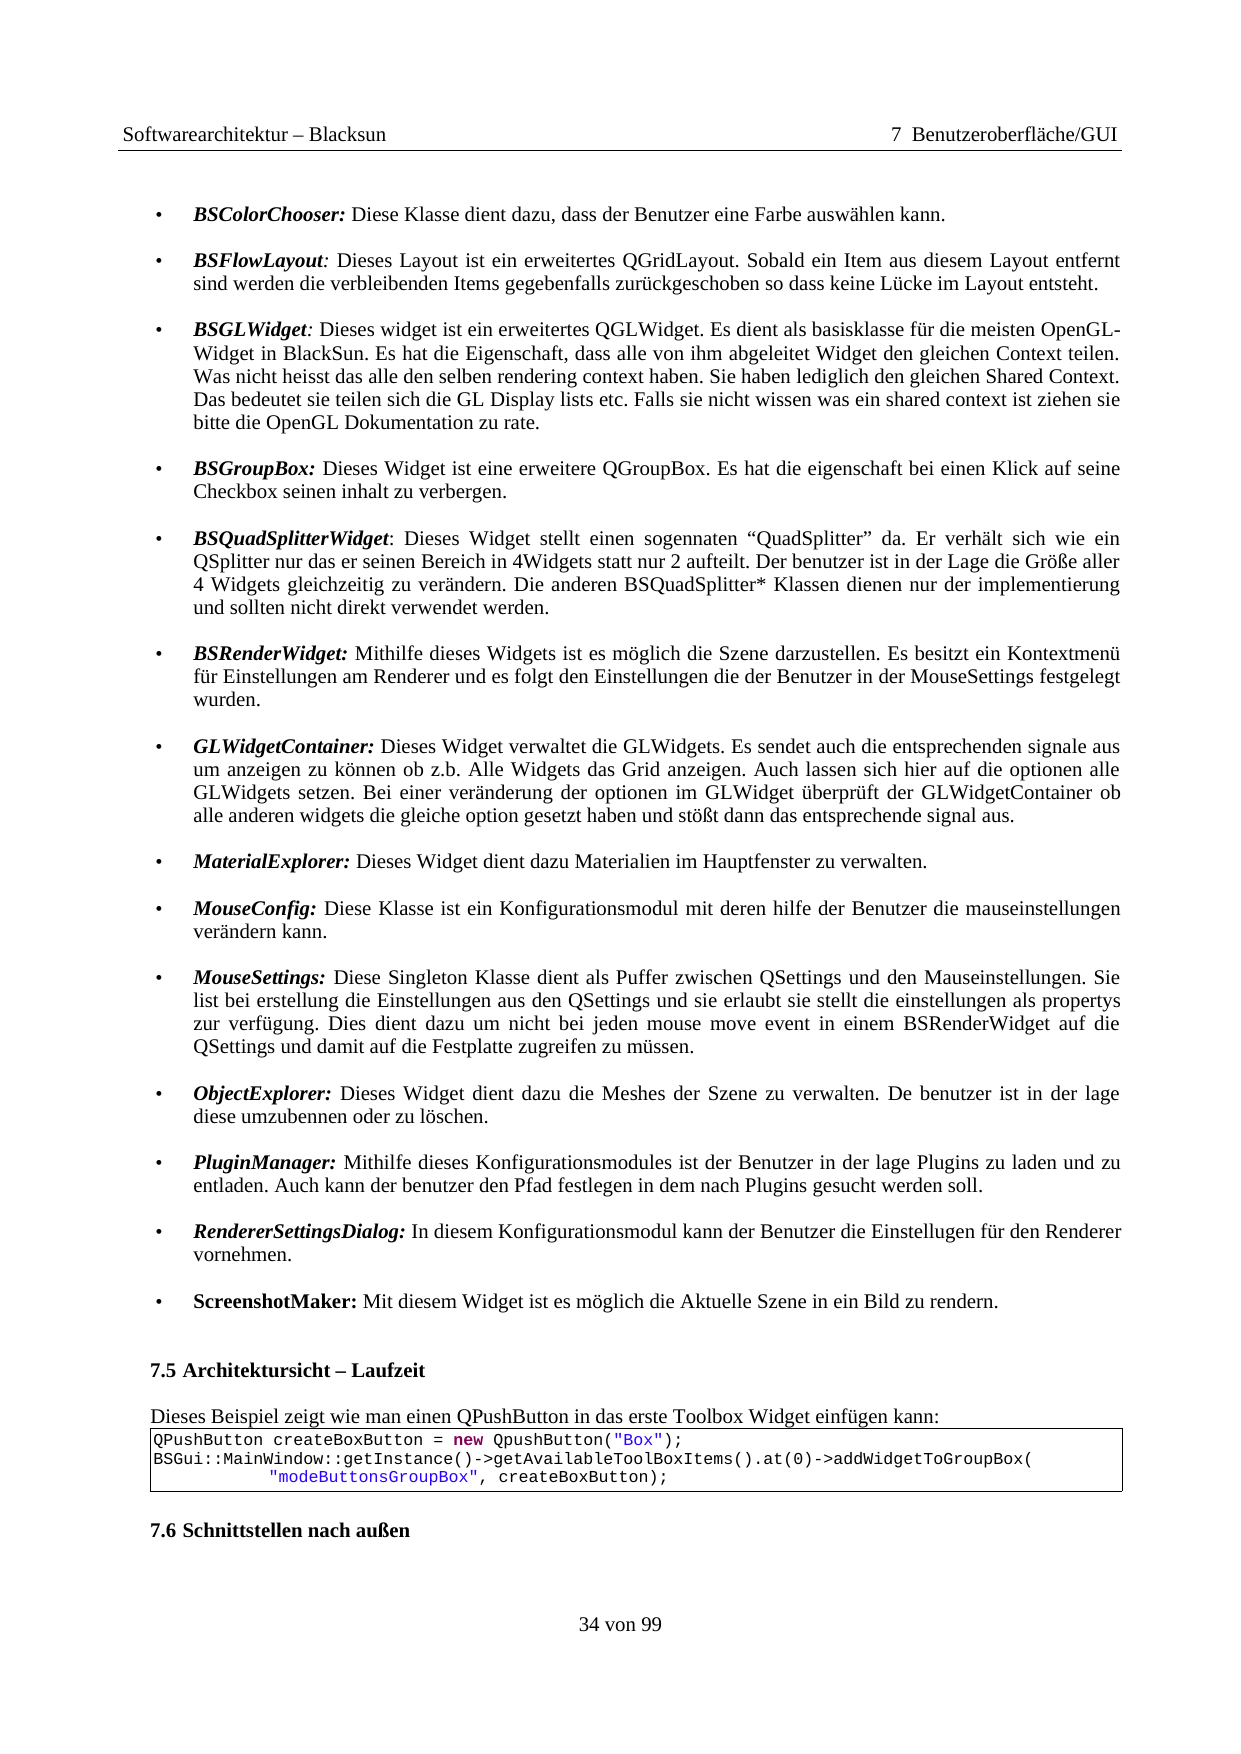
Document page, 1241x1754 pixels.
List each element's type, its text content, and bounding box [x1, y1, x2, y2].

list GLWidgetContainer: Dieses Widget verwaltet die GLWidgets. Es sendet auch die entsprechenden signale aus um anzeigen zu können ob z.b. Alle Widgets das Grid anzeigen. Auch lassen sich hier auf die optionen alle GLWidgets setzen. Bei einer veränderung der optionen im GLWidget überprüft der GLWidgetContainer ob alle anderen widgets die gleiche option gesetzt haben und stößt dann das entsprechende signal aus. [156, 734, 1122, 827]
text "modeButtonsGroupBox", createBoxButton); [151, 1466, 1122, 1491]
subtitle Schnittstellen nach außen [145, 1519, 1122, 1542]
list MouseConfig: Diese Klasse ist ein Konfigurationsmodul mit deren hilfe der Benutzer die mauseinstellungen verändern kann. [156, 896, 1122, 943]
list MaterialExplorer: Dieses Widget dient dazu Materialien im Hauptfenster zu verwalten. [156, 850, 1122, 873]
list BSColorChooser: Diese Klasse dient dazu, dass der Benutzer eine Farbe auswählen kann. [156, 203, 1122, 226]
list BSRenderWidget: Mithilfe dieses Widgets ist es möglich die Szene darzustellen. Es besitzt ein Kontextmenü für Einstellungen am Renderer und es folgt den Einstellungen die der Benutzer in der MouseSettings festgelegt wurden. [156, 642, 1122, 711]
text QPushButton createBoxButton = new QpushButton("Box"); [151, 1429, 1122, 1447]
list BSQuadSplitterWidget: Dieses Widget stellt einen sogennaten “QuadSplitter” da. Er verhält sich wie ein QSplitter nur das er seinen Bereich in 4Widgets statt nur 2 aufteilt. Der benutzer ist in der Lage die Größe aller 4 Widgets gleichzeitig zu verändern. Die anderen BSQuadSplitter* Klassen dienen nur der implementierung und sollten nicht direkt verwendet werden. [156, 526, 1122, 619]
list BSFlowLayout: Dieses Layout ist ein erweitertes QGridLayout. Sobald ein Item aus diesem Layout entfernt sind werden die verbleibenden Items gegebenfalls zurückgeschoben so dass keine Lücke im Layout entsteht. [156, 249, 1122, 295]
text Dieses Beispiel zeigt wie man einen QPushButton in das erste Toolbox Widget einfügen kann: [150, 1405, 1122, 1428]
list BSGLWidget: Dieses widget ist ein erweitertes QGLWidget. Es dient als basisklasse für die meisten OpenGL-Widget in BlackSun. Es hat die Eigenschaft, dass alle von ihm abgeleitet Widget den gleichen Context teilen. Was nicht heisst das alle den selben rendering context haben. Sie haben lediglich den gleichen Shared Context. Das bedeutet sie teilen sich die GL Display lists etc. Falls sie nicht wissen was ein shared context ist ziehen sie bitte die OpenGL Dokumentation zu rate. [156, 318, 1122, 434]
list ScreenshotMaker: Mit diesem Widget ist es möglich die Aktuelle Szene in ein Bild zu rendern. [156, 1289, 1122, 1313]
list MouseSettings: Diese Singleton Klasse dient als Puffer zwischen QSettings und den Mauseinstellungen. Sie list bei erstellung die Einstellungen aus den QSettings und sie erlaubt sie stellt die einstellungen als propertys zur verfügung. Dies dient dazu um nicht bei jeden mouse move event in einem BSRenderWidget auf die QSettings und damit auf die Festplatte zugreifen zu müssen. [156, 966, 1122, 1058]
list BSGroupBox: Dieses Widget ist eine erweitere QGroupBox. Es hat die eigenschaft bei einen Klick auf seine Checkbox seinen inhalt zu verbergen. [156, 457, 1122, 503]
list RendererSettingsDialog: In diesem Konfigurationsmodul kann der Benutzer die Einstellugen für den Renderer vornehmen. [156, 1220, 1122, 1266]
text BSGui::MainWindow::getInstance()->getAvailableToolBoxItems().at(0)->addWidgetToGroupBox( [151, 1447, 1122, 1466]
list PluginManager: Mithilfe dieses Konfigurationsmodules ist der Benutzer in der lage Plugins zu laden und zu entladen. Auch kann der benutzer den Pfad festlegen in dem nach Plugins gesucht werden soll. [156, 1151, 1122, 1197]
subtitle Architektursicht – Laufzeit [145, 1359, 1122, 1382]
list ObjectExplorer: Dieses Widget dient dazu die Meshes der Szene zu verwalten. De benutzer ist in der lage diese umzubennen oder zu löschen. [156, 1081, 1122, 1128]
